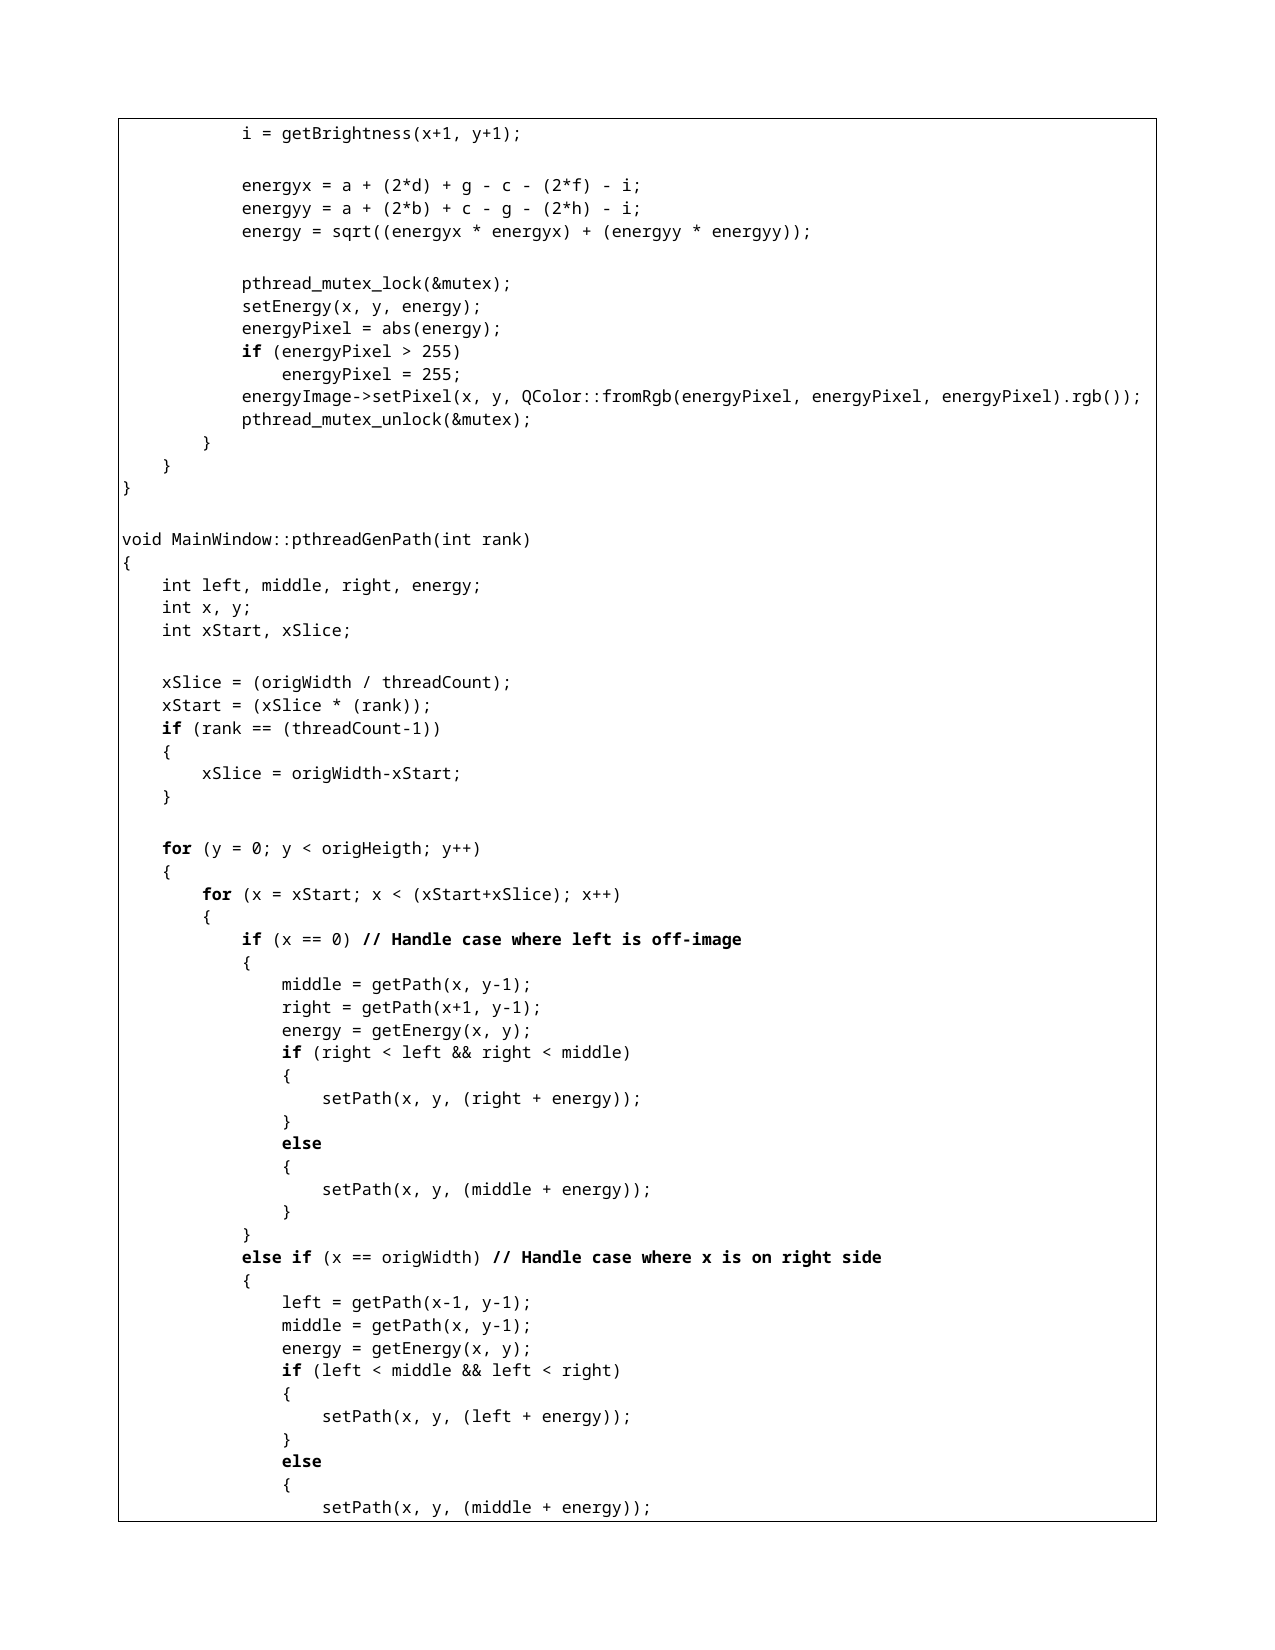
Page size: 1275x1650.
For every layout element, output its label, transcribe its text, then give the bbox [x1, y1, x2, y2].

text void MainWindow::pthreadGenPath(int rank) [119, 524, 1156, 547]
text energy = sqrt((energyx * energyx) + (energyy * energyy)); [119, 216, 1156, 242]
text energyx = a + (2*d) + g - c - (2*f) - i; [119, 170, 1156, 193]
text { [119, 1060, 1156, 1083]
text xStart = (xSlice * (rank)); [119, 690, 1156, 713]
text for (x = xStart; x < (xStart+xSlice); x++) [119, 879, 1156, 901]
text if (right < left && right < middle) [119, 1038, 1156, 1060]
text else [119, 1446, 1156, 1469]
text middle = getPath(x, y-1); [119, 1310, 1156, 1333]
text xSlice = origWidth-xStart; [119, 758, 1156, 781]
text } [119, 449, 1156, 472]
text energy = getEnergy(x, y); [119, 1333, 1156, 1356]
text energyImage->setPixel(x, y, QColor::fromRgb(energyPixel, energyPixel, energyPixel).rgb()); [119, 381, 1156, 404]
text int x, y; [119, 593, 1156, 615]
text { [119, 1265, 1156, 1287]
text energyy = a + (2*b) + c - g - (2*h) - i; [119, 193, 1156, 216]
text { [119, 901, 1156, 924]
text middle = getPath(x, y-1); [119, 969, 1156, 992]
text { [119, 856, 1156, 879]
text } [119, 781, 1156, 807]
text pthread_mutex_lock(&mutex); [119, 268, 1156, 291]
text int left, middle, right, energy; [119, 570, 1156, 593]
text int xStart, xSlice; [119, 615, 1156, 642]
text setEnergy(x, y, energy); [119, 291, 1156, 313]
text if (left < middle && left < right) [119, 1356, 1156, 1378]
text { [119, 1469, 1156, 1492]
text pthread_mutex_unlock(&mutex); [119, 404, 1156, 427]
text } [119, 427, 1156, 449]
text setPath(x, y, (middle + energy)); [119, 1492, 1156, 1521]
text left = getPath(x-1, y-1); [119, 1287, 1156, 1310]
text for (y = 0; y < origHeigth; y++) [119, 833, 1156, 856]
text { [119, 1378, 1156, 1401]
text if (energyPixel > 255) [119, 336, 1156, 359]
text energy = getEnergy(x, y); [119, 1015, 1156, 1038]
text { [119, 736, 1156, 758]
text { [119, 1151, 1156, 1174]
text if (rank == (threadCount-1)) [119, 713, 1156, 736]
text { [119, 547, 1156, 570]
text setPath(x, y, (middle + energy)); [119, 1174, 1156, 1197]
text } [119, 1197, 1156, 1219]
text right = getPath(x+1, y-1); [119, 992, 1156, 1015]
text energyPixel = abs(energy); [119, 313, 1156, 336]
text i = getBrightness(x+1, y+1); [119, 119, 1156, 144]
text if (x == 0) // Handle case where left is off-image [119, 924, 1156, 947]
text { [119, 947, 1156, 969]
text } [119, 1106, 1156, 1128]
text } [119, 1219, 1156, 1242]
text setPath(x, y, (right + energy)); [119, 1083, 1156, 1106]
text } [119, 1424, 1156, 1446]
text else [119, 1128, 1156, 1151]
text xSlice = (origWidth / threadCount); [119, 667, 1156, 690]
text energyPixel = 255; [119, 359, 1156, 381]
text setPath(x, y, (left + energy)); [119, 1401, 1156, 1424]
text else if (x == origWidth) // Handle case where x is on right side [119, 1242, 1156, 1265]
text } [119, 472, 1156, 498]
